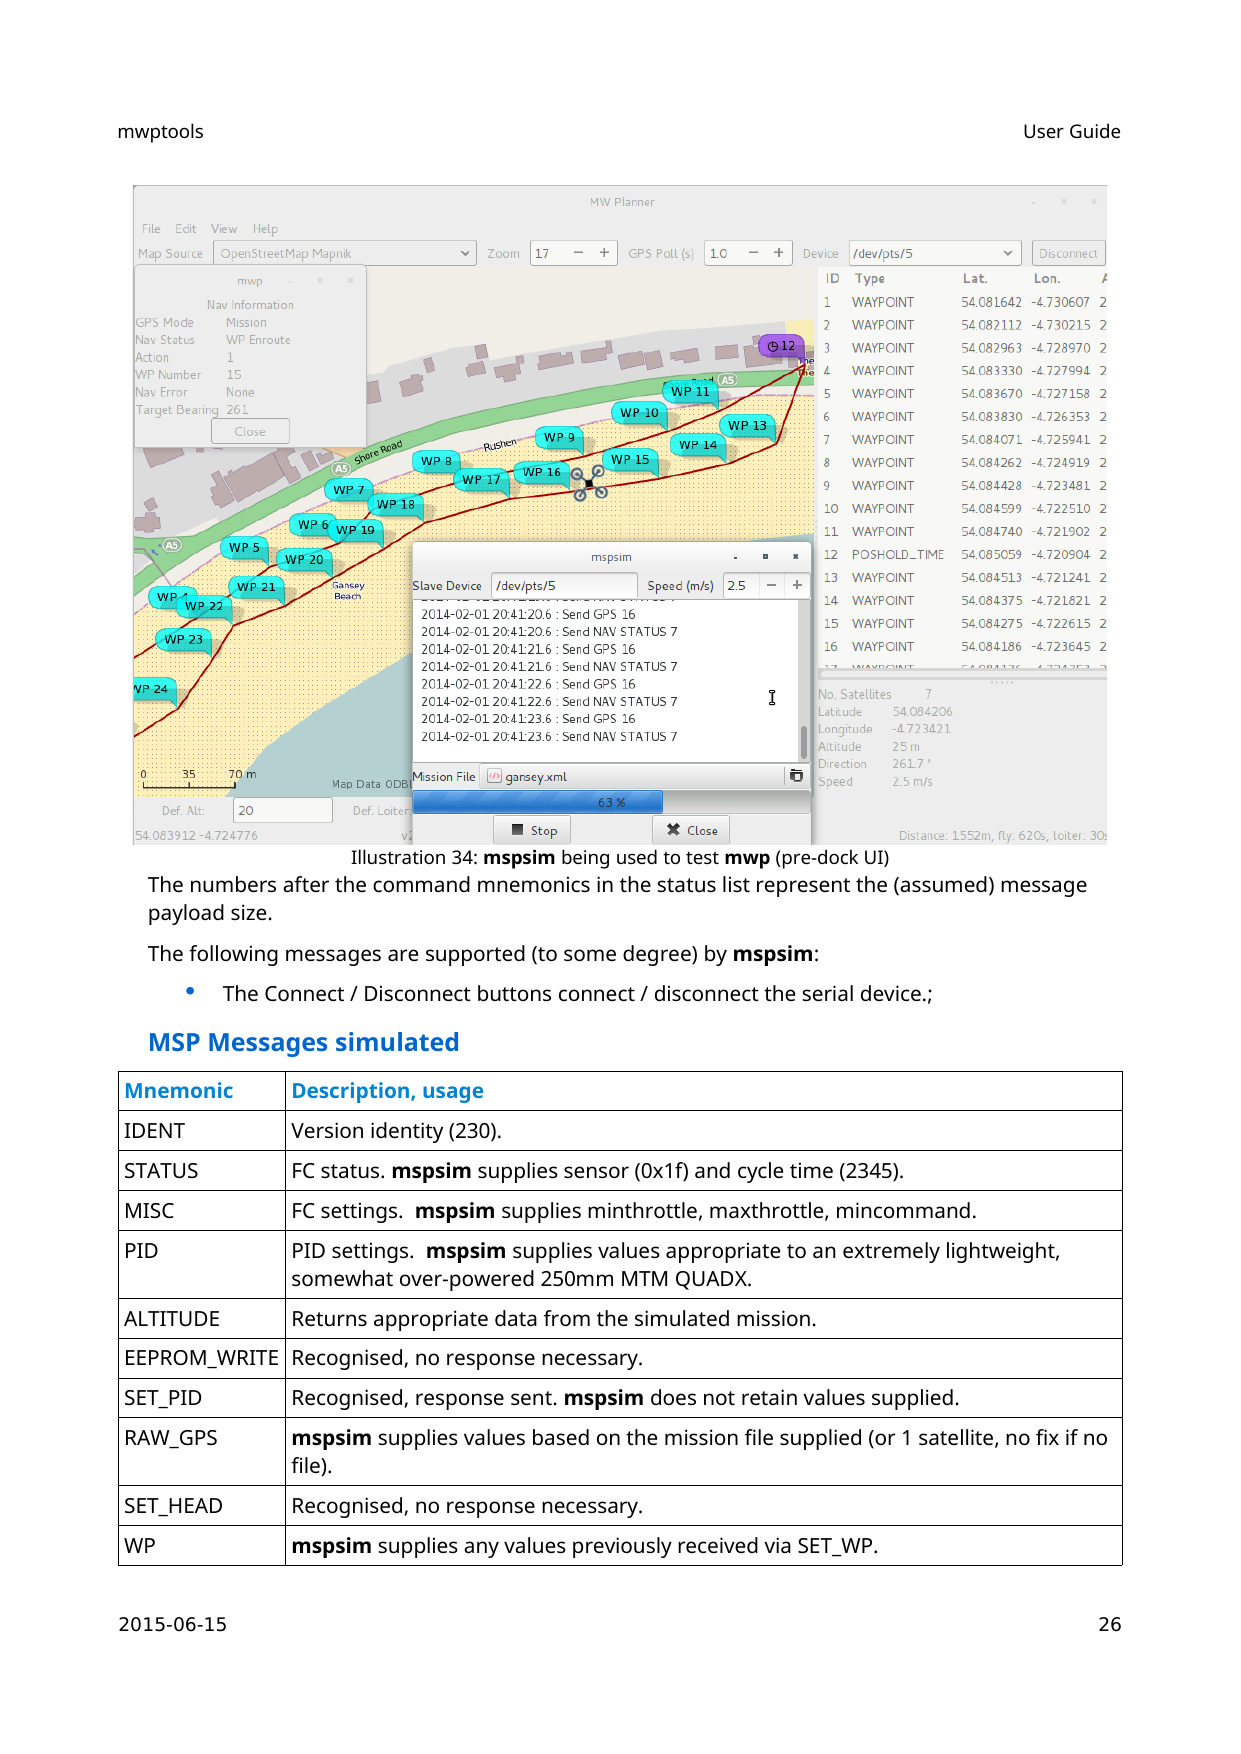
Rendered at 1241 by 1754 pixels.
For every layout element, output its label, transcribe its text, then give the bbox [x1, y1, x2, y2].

list The Connect / Disconnect buttons connect / disconnect the serial device.; [185, 979, 1122, 1007]
table_cell FC status. mspsim supplies sensor (0x1f) and cycle time (2345). [286, 1151, 1122, 1190]
text The numbers after the command mnemonics in the status list represent the (assumed) message payload size. [148, 173, 1122, 927]
table_cell MISC [119, 1191, 285, 1230]
text The following messages are supported (to some degree) by mspsim: [148, 939, 1122, 967]
table_cell ALTITUDE [119, 1299, 285, 1338]
picture [132, 185, 1108, 845]
table_cell WP [119, 1526, 285, 1565]
table_cell mspsim supplies any values previously received via SET_WP. [286, 1526, 1122, 1565]
table_cell Returns appropriate data from the simulated mission. [286, 1299, 1122, 1338]
table_cell mspsim supplies values based on the mission file supplied (or 1 satellite, no fix if no file). [286, 1418, 1122, 1485]
table_cell SET_PID [119, 1379, 285, 1417]
text Illustration 34: mspsim being used to test mwp (pre-dock UI) [133, 845, 1107, 870]
table_header Mnemonic [119, 1072, 285, 1110]
table_cell Recognised, no response necessary. [286, 1486, 1122, 1525]
table_header Description, usage [286, 1072, 1122, 1110]
table_cell SET_HEAD [119, 1486, 285, 1525]
subtitle MSP Messages simulated [148, 1025, 1122, 1059]
table_cell PID settings. mspsim supplies values appropriate to an extremely lightweight, somewhat over-powered 250mm MTM QUADX. [286, 1231, 1122, 1298]
table_cell IDENT [119, 1111, 285, 1150]
table_cell STATUS [119, 1151, 285, 1190]
table_cell RAW_GPS [119, 1418, 285, 1485]
table_cell Recognised, no response necessary. [286, 1339, 1122, 1378]
table_cell EEPROM_WRITE [119, 1339, 285, 1378]
table_cell FC settings. mspsim supplies minthrottle, maxthrottle, mincommand. [286, 1191, 1122, 1230]
table_cell PID [119, 1231, 285, 1298]
table_cell Version identity (230). [286, 1111, 1122, 1150]
table_cell Recognised, response sent. mspsim does not retain values supplied. [286, 1379, 1122, 1417]
